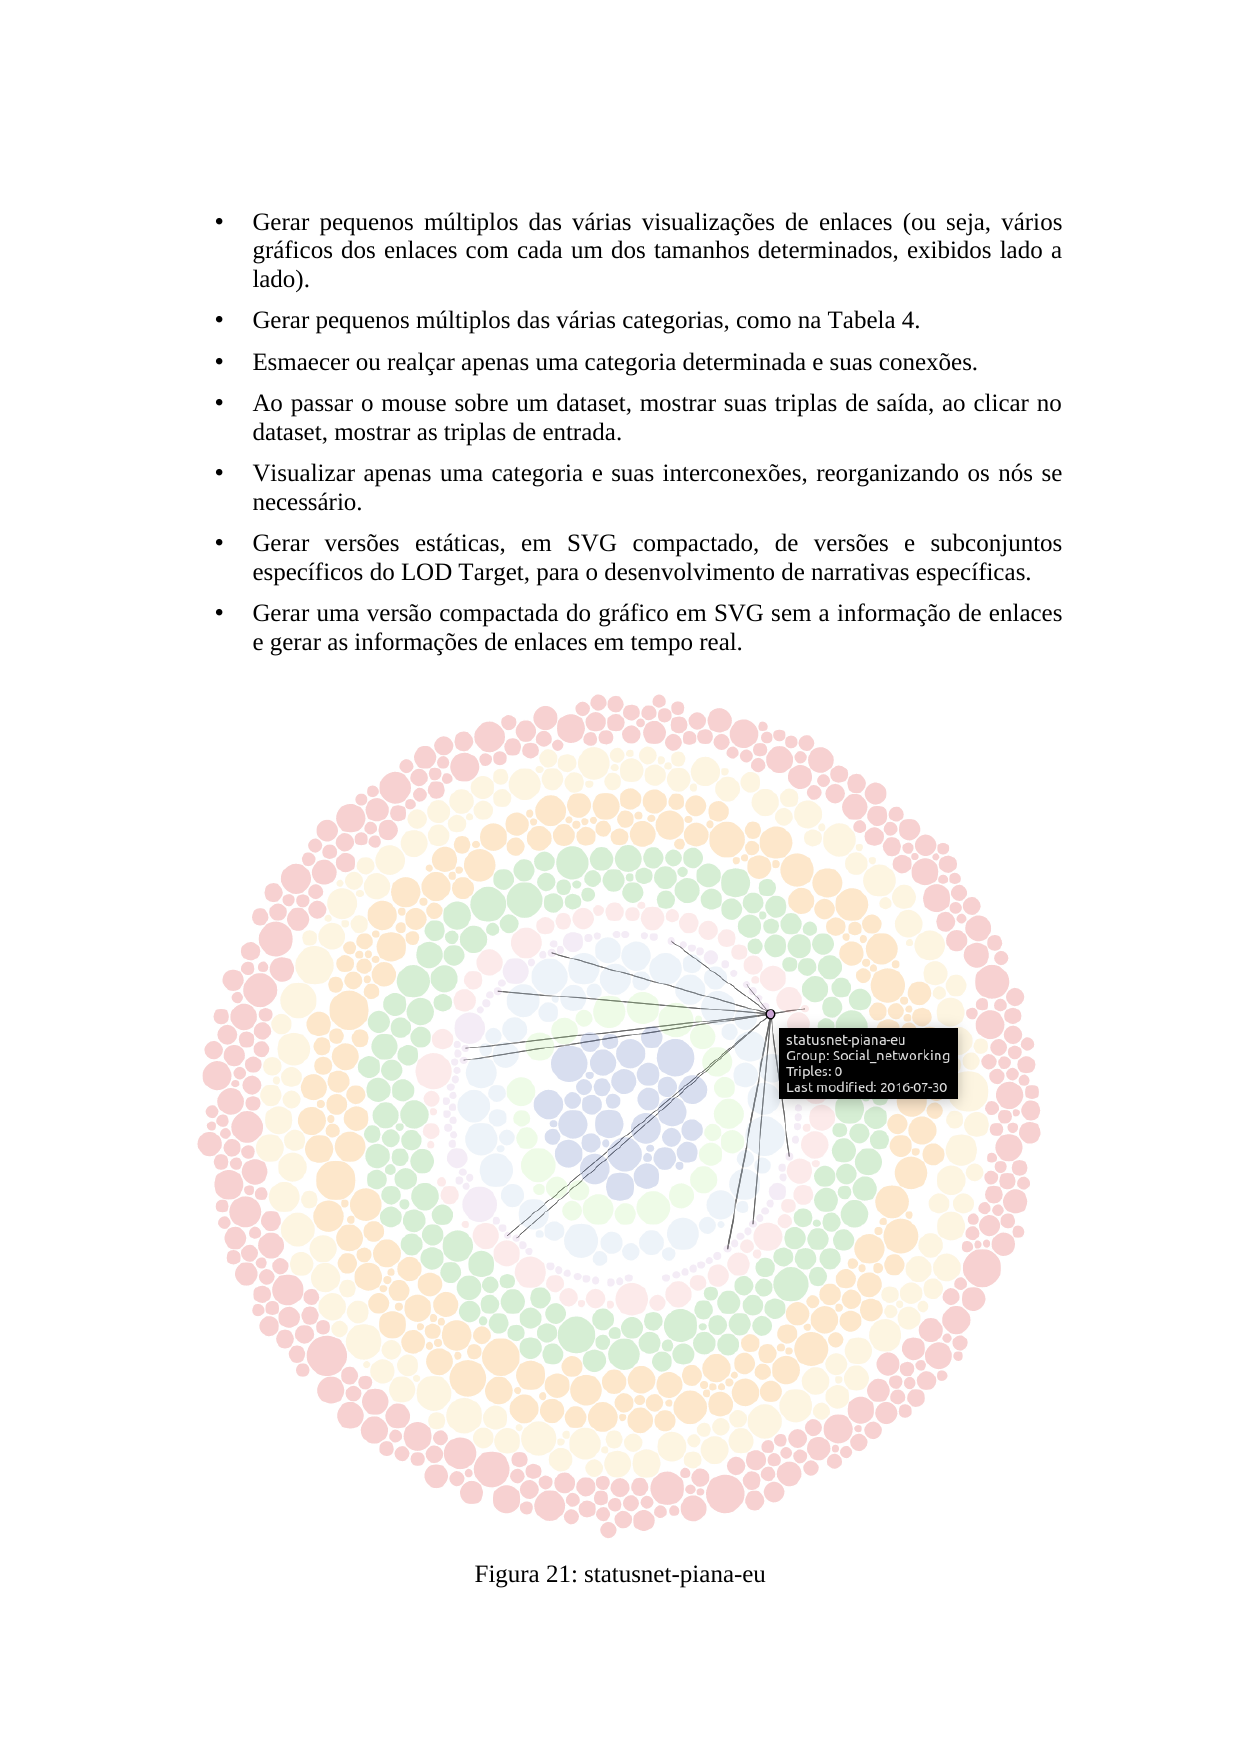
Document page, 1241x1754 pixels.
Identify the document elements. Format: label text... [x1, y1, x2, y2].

list Gerar uma versão compactada do gráfico em SVG sem a informação de enlaces e gerar as informações de enlaces em tempo real. [215, 598, 1063, 656]
list Gerar versões estáticas, em SVG compactado, de versões e subconjuntos específicos do LOD Target, para o desenvolvimento de narrativas específicas. [215, 528, 1063, 586]
list Ao passar o mouse sobre um dataset, mostrar suas triplas de saída, ao clicar no dataset, mostrar as triplas de entrada. [215, 388, 1063, 446]
list Esmaecer ou realçar apenas uma categoria determinada e suas conexões. [215, 347, 1063, 376]
text Figura 21: statusnet-piana-eu [177, 1554, 1063, 1588]
picture [177, 668, 1063, 1554]
list Gerar pequenos múltiplos das várias visualizações de enlaces (ou seja, vários gráficos dos enlaces com cada um dos tamanhos determinados, exibidos lado a lado). [215, 207, 1063, 293]
list Gerar pequenos múltiplos das várias categorias, como na Tabela 4. [215, 306, 1063, 334]
list Visualizar apenas uma categoria e suas interconexões, reorganizando os nós se necessário. [215, 458, 1063, 516]
